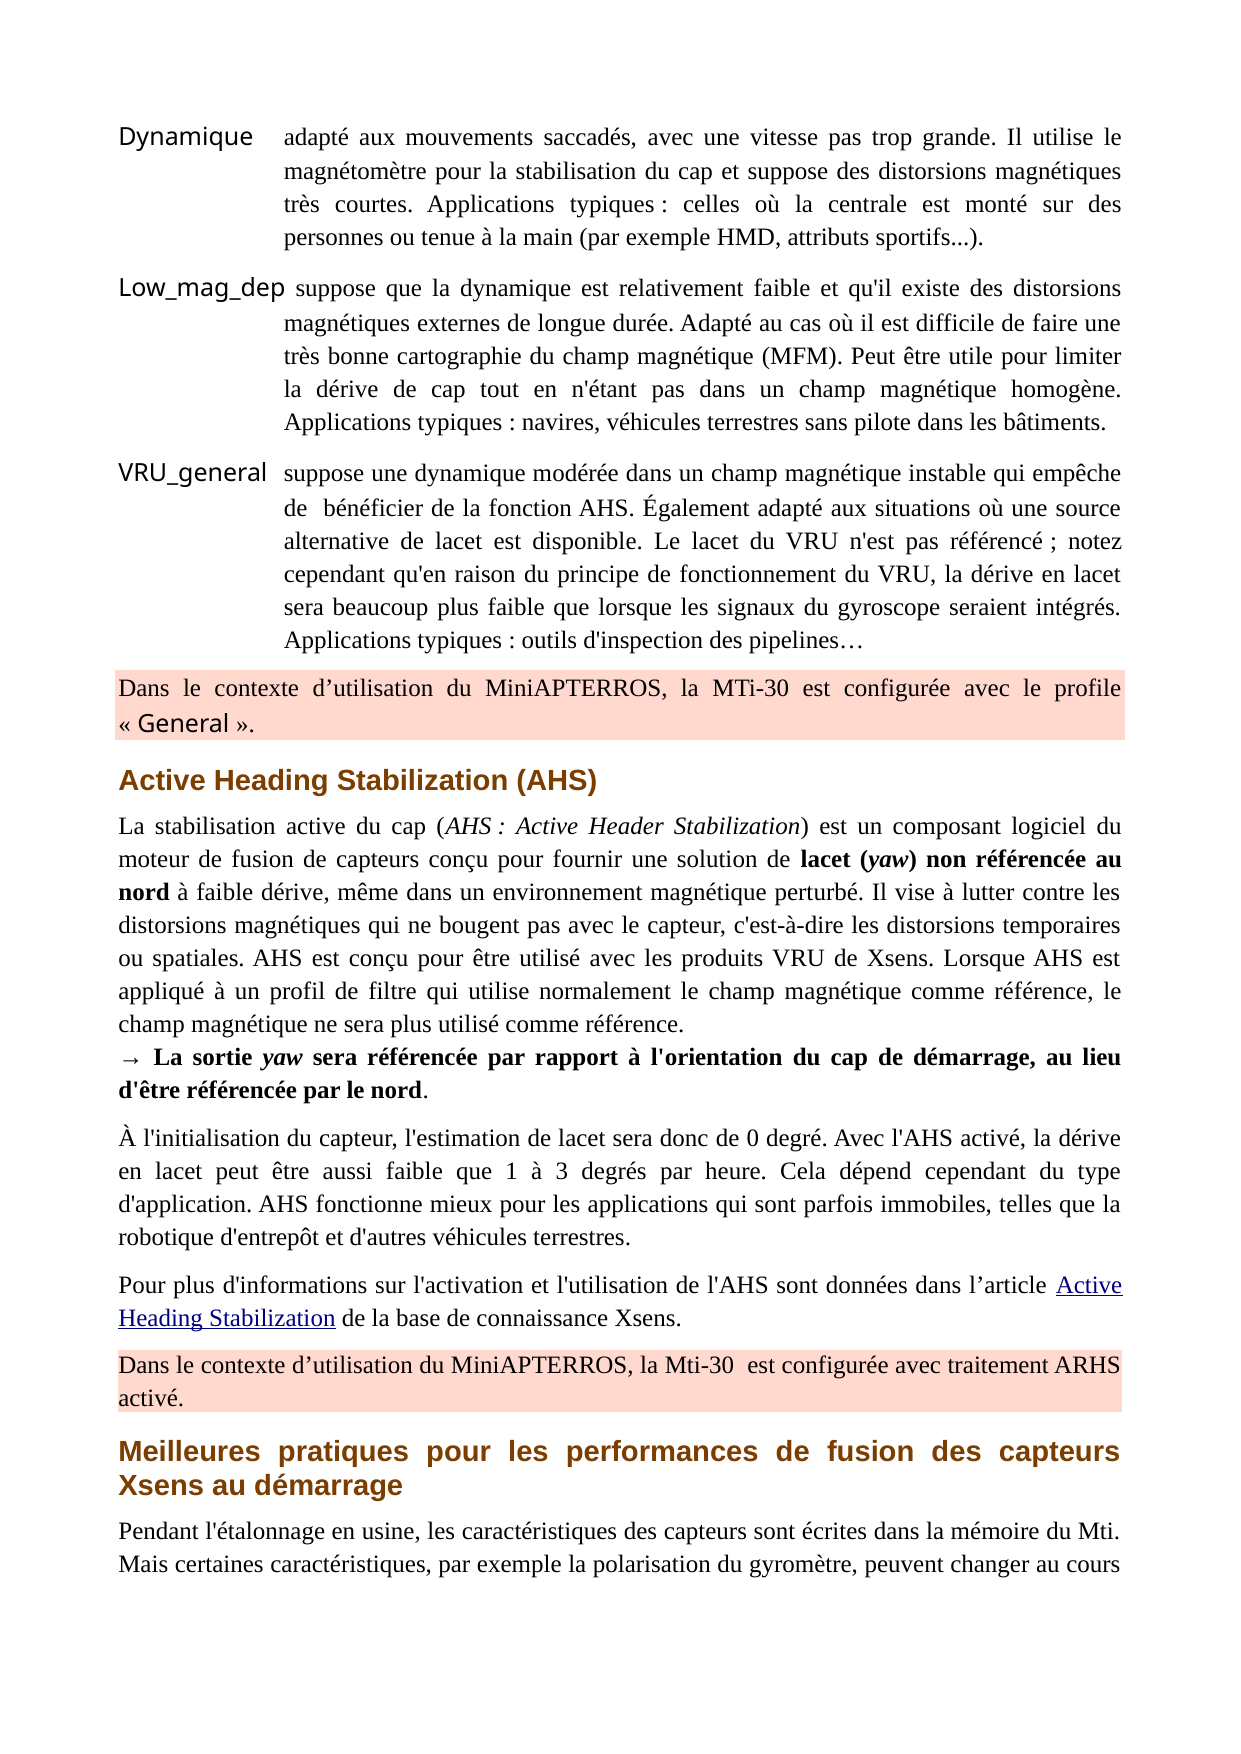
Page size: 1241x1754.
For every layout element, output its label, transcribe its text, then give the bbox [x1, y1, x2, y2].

text Pour plus d'informations sur l'activation et l'utilisation de l'AHS sont données dans l’article Active Heading Stabilization de la base de connaissance Xsens. [118, 1270, 1122, 1332]
text Dans le contexte d’utilisation du MiniAPTERROS, la MTi-30 est configurée avec le profile « General ». [115, 670, 1125, 740]
text Low_mag_dep suppose que la dynamique est relativement faible et qu'il existe des distorsions magnétiques externes de longue durée. Adapté au cas où il est difficile de faire une très bonne cartographie du champ magnétique (MFM). Peut être utile pour limiter la dérive de cap tout en n'étant pas dans un champ magnétique homogène. Applications typiques : navires, véhicules terrestres sans pilote dans les bâtiments. [118, 270, 1122, 436]
text Pendant l'étalonnage en usine, les caractéristiques des capteurs sont écrites dans la mémoire du Mti. Mais certaines caractéristiques, par exemple la polarisation du gyromètre, peuvent changer au cours [118, 1516, 1122, 1578]
text À l'initialisation du capteur, l'estimation de lacet sera donc de 0 degré. Avec l'AHS activé, la dérive en lacet peut être aussi faible que 1 à 3 degrés par heure. Cela dépend cependant du type d'application. AHS fonctionne mieux pour les applications qui sont parfois immobiles, telles que la robotique d'entrepôt et d'autres véhicules terrestres. [118, 1123, 1122, 1251]
subtitle Meilleures pratiques pour les performances de fusion des capteurs Xsens au démarrage [118, 1434, 1122, 1501]
text Dynamique adapté aux mouvements saccadés, avec une vitesse pas trop grande. Il utilise le magnétomètre pour la stabilisation du cap et suppose des distorsions magnétiques très courtes. Applications typiques : celles où la centrale est monté sur des personnes ou tenue à la main (par exemple HMD, attributs sportifs...). [118, 118, 1122, 251]
subtitle Active Heading Stabilization (AHS) [118, 763, 1122, 797]
text La stabilisation active du cap (AHS : Active Header Stabilization) est un composant logiciel du moteur de fusion de capteurs conçu pour fournir une solution de lacet (yaw) non référencée au nord à faible dérive, même dans un environnement magnétique perturbé. Il vise à lutter contre les distorsions magnétiques qui ne bougent pas avec le capteur, c'est-à-dire les distorsions temporaires ou spatiales. AHS est conçu pour être utilisé avec les produits VRU de Xsens. Lorsque AHS est appliqué à un profil de filtre qui utilise normalement le champ magnétique comme référence, le champ magnétique ne sera plus utilisé comme référence. → La sortie yaw sera référencée par rapport à l'orientation du cap de démarrage, au lieu d'être référencée par le nord. [118, 811, 1122, 1104]
text VRU_general suppose une dynamique modérée dans un champ magnétique instable qui empêche de bénéficier de la fonction AHS. Également adapté aux situations où une source alternative de lacet est disponible. Le lacet du VRU n'est pas référencé ; notez cependant qu'en raison du principe de fonctionnement du VRU, la dérive en lacet sera beaucoup plus faible que lorsque les signaux du gyroscope seraient intégrés. Applications typiques : outils d'inspection des pipelines… [118, 455, 1122, 654]
text Dans le contexte d’utilisation du MiniAPTERROS, la Mti-30 est configurée avec traitement ARHS activé. [118, 1350, 1122, 1412]
